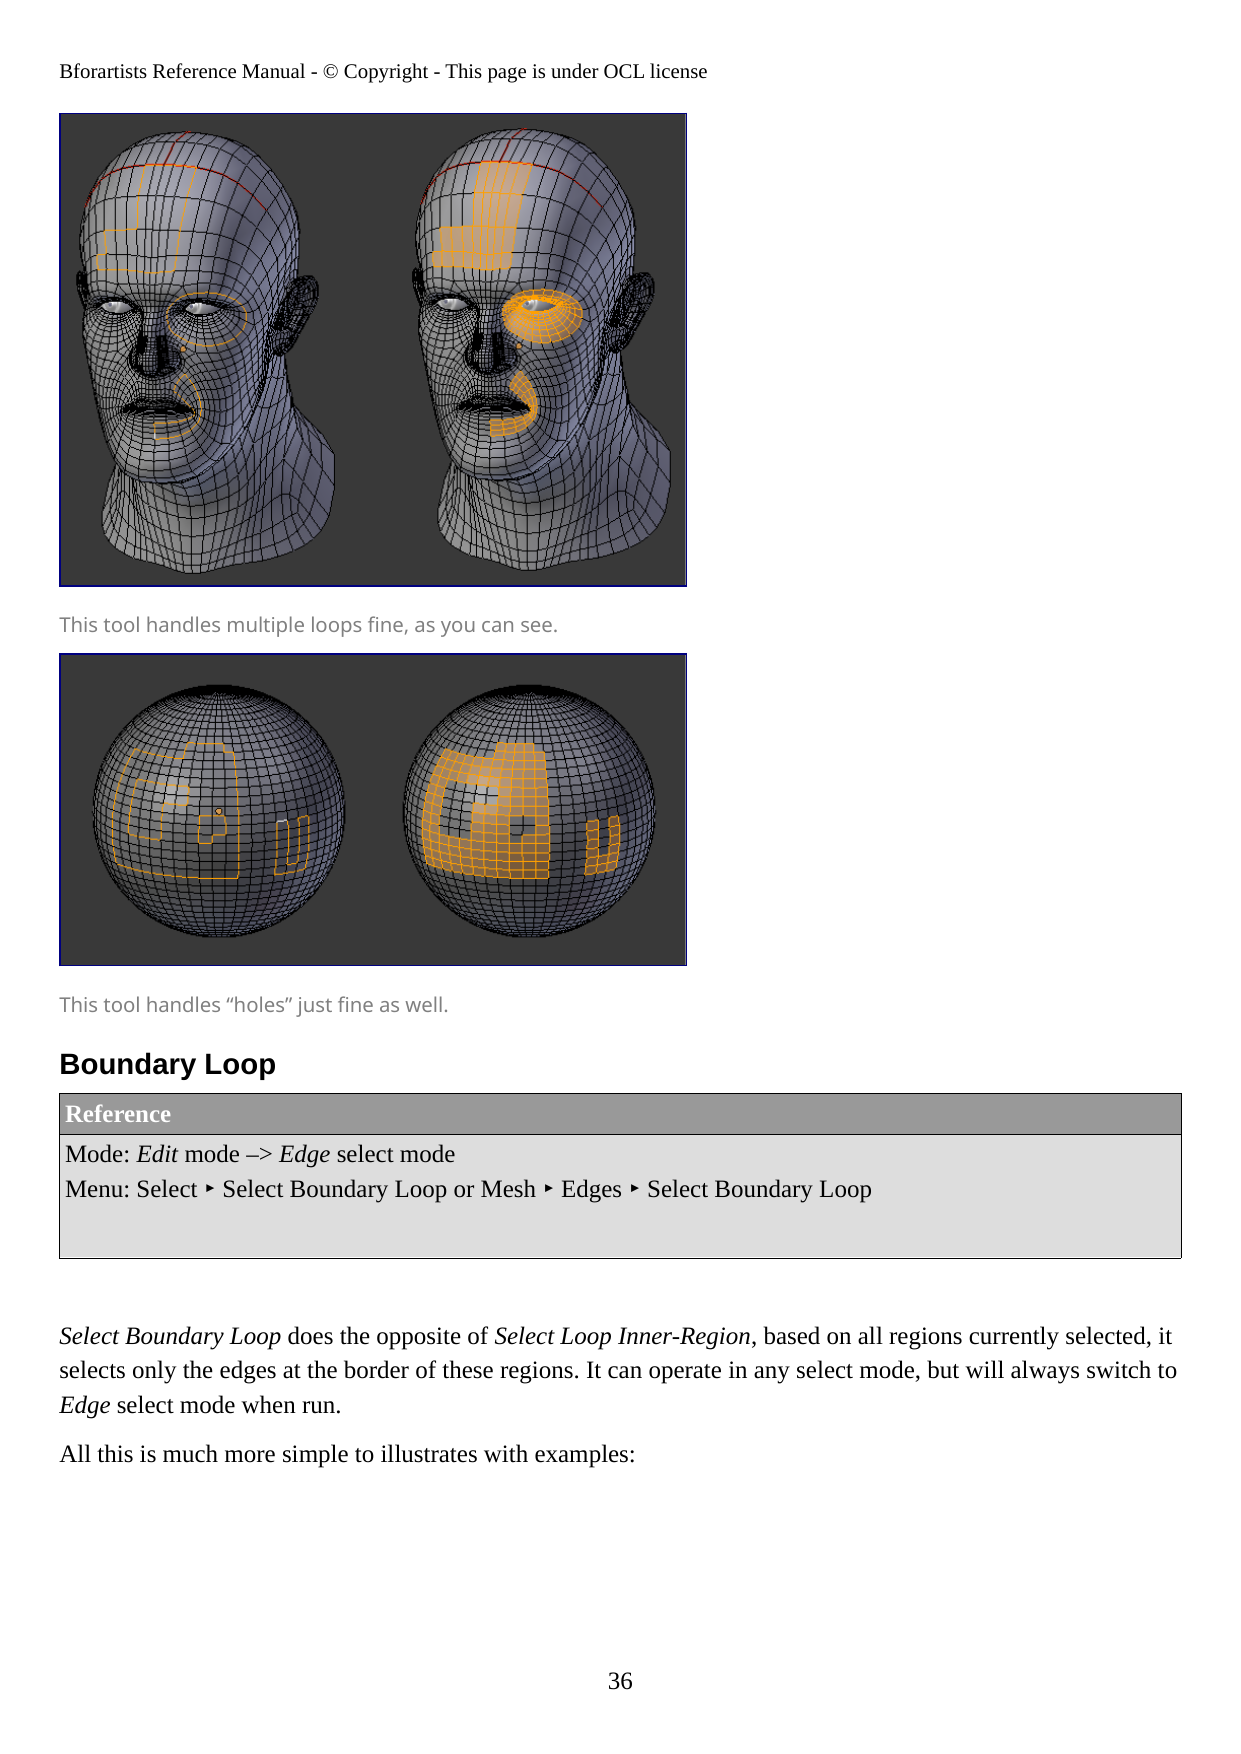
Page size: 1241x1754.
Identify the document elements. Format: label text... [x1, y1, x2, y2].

picture [61, 655, 686, 965]
subtitle Boundary Loop [59, 1047, 1181, 1081]
text This tool handles “holes” just fine as well. [59, 987, 1181, 1018]
table_header Reference [60, 1094, 1181, 1134]
picture [61, 114, 686, 585]
text Select Boundary Loop does the opposite of Select Loop Inner-Region, based on all regions currently selected, it selects only the edges at the border of these regions. It can operate in any select mode, but will always switch to Edge select mode when run. [59, 1321, 1181, 1418]
text This tool handles multiple loops fine, as you can see. [59, 607, 1181, 638]
text All this is much more simple to illustrates with examples: [59, 1439, 1181, 1468]
table_cell Mode: Edit mode –> Edge select mode Menu: Select ‣ Select Boundary Loop or Mesh ‣ Edges ‣ Select Boundary Loop [60, 1135, 1181, 1257]
